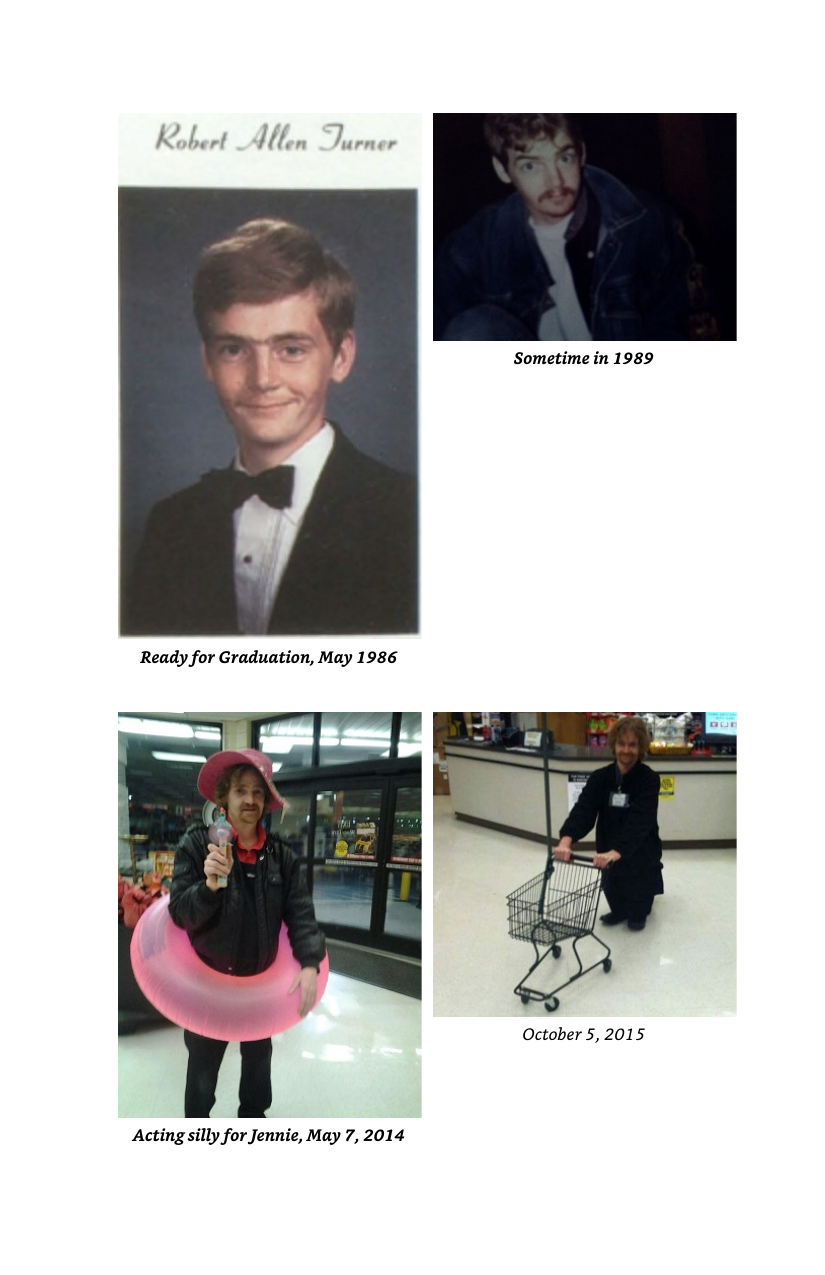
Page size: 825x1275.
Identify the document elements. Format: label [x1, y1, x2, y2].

picture [118, 712, 422, 1118]
picture [433, 712, 737, 1017]
picture [433, 113, 737, 341]
picture [118, 113, 422, 639]
table_header [428, 101, 742, 700]
table_cell [113, 700, 427, 1179]
table_header [113, 101, 427, 700]
table_cell [428, 700, 742, 1179]
